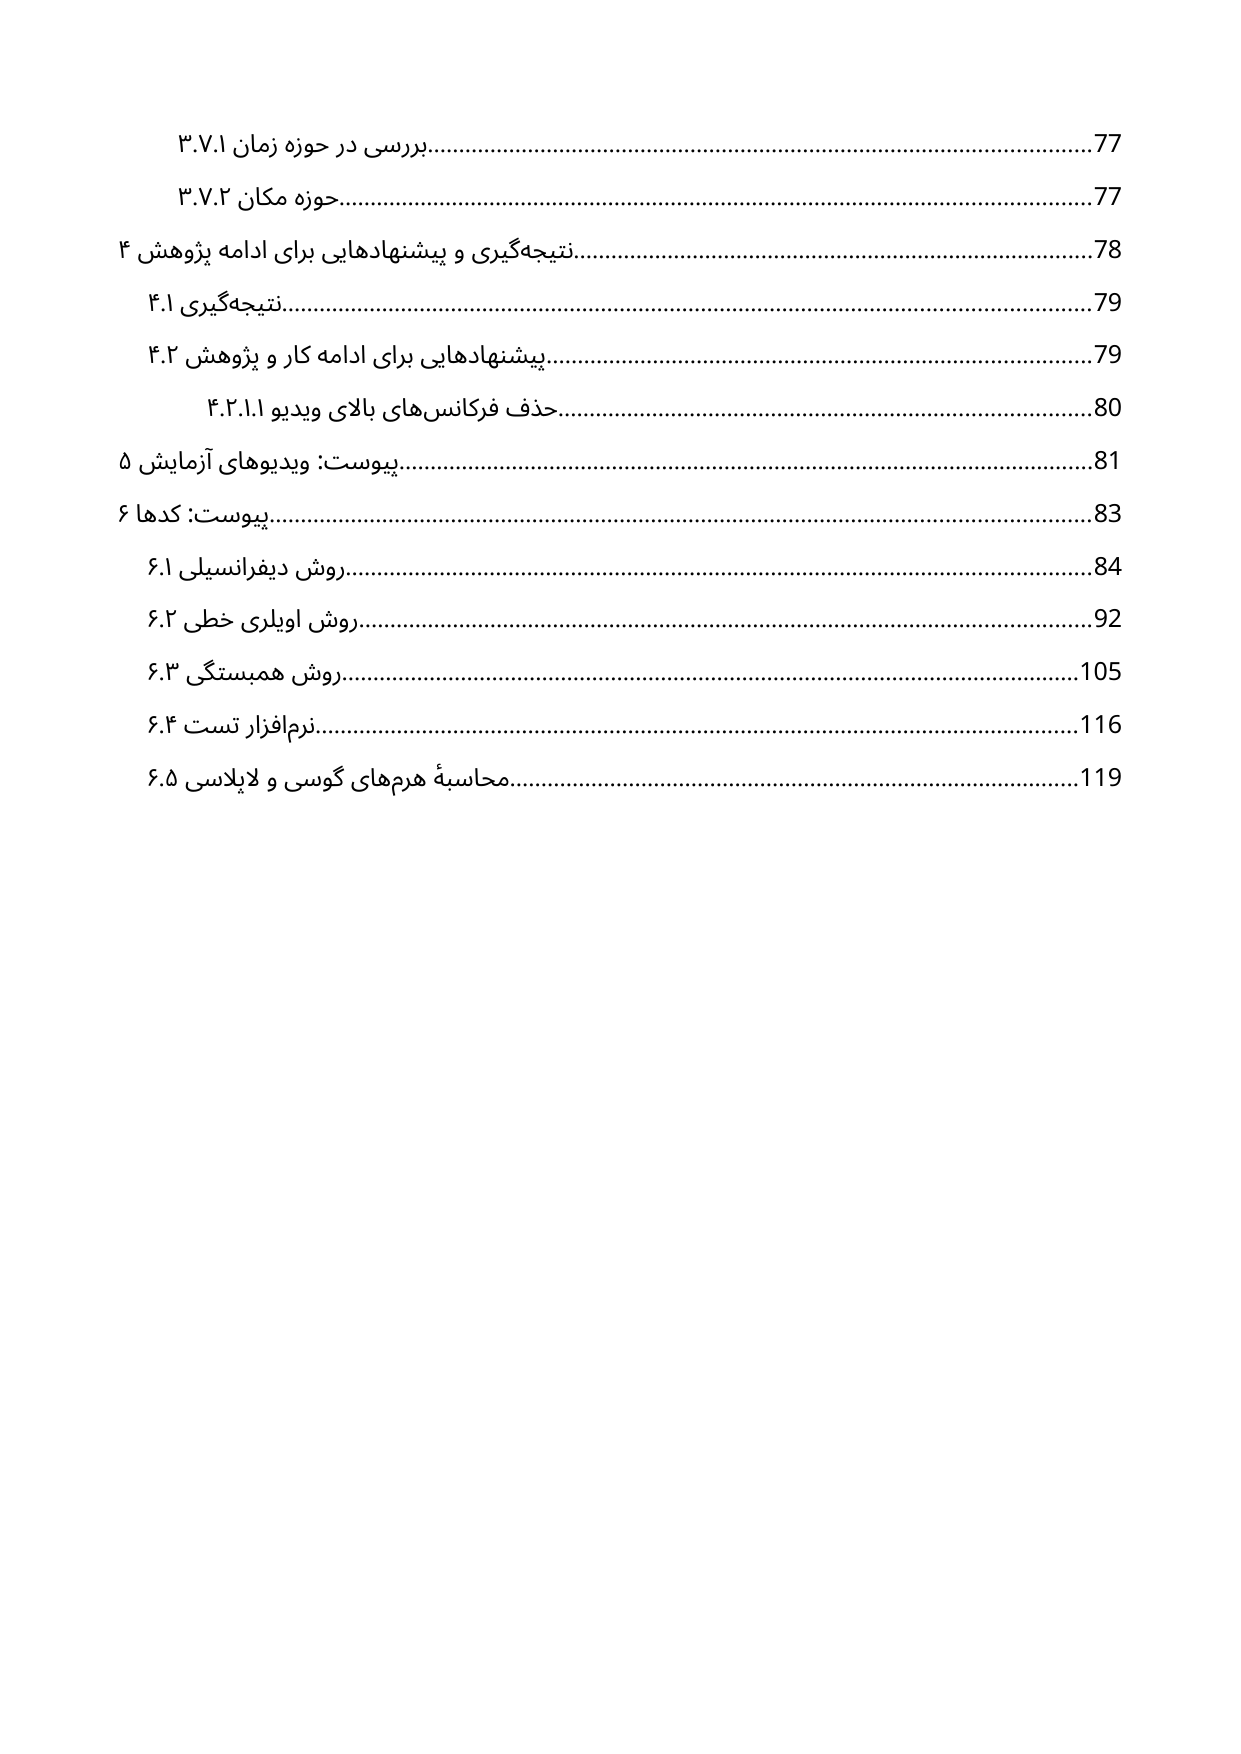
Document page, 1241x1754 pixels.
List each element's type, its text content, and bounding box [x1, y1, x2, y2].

text ۵ پیوست: ویدیوهای آزمایش 81 [118, 435, 1122, 488]
text ۶ پیوست: کدها 83 [118, 488, 1122, 541]
text ۳.۷.۱ بررسی در حوزه زمان 77 [177, 118, 1122, 171]
text ۶.۲ روش اویلری خطی 92 [148, 593, 1122, 646]
text ۳.۷.۲ حوزه مکان 77 [177, 171, 1122, 224]
text ۶.۳ روش همبستگی 105 [148, 646, 1122, 699]
text ۴.۱ نتیجه‌گیری 79 [148, 277, 1122, 329]
text ۶.۵ محاسبهٔ هرم‌های گوسی و لاپلاسی 119 [148, 752, 1122, 805]
text ۴.۲ پیشنهادهایی برای ادامه کار و پژوهش 79 [148, 329, 1122, 382]
text ۶.۴ نرم‌افزار تست 116 [148, 699, 1122, 752]
text ۴ نتیجه‌گیری و پیشنهادهایی برای ادامه پژوهش 78 [118, 224, 1122, 277]
text ۶.۱ روش دیفرانسیلی 84 [148, 541, 1122, 593]
text ۴.۲.۱.۱ حذف فرکانس‌های بالای ویدیو 80 [207, 382, 1122, 435]
